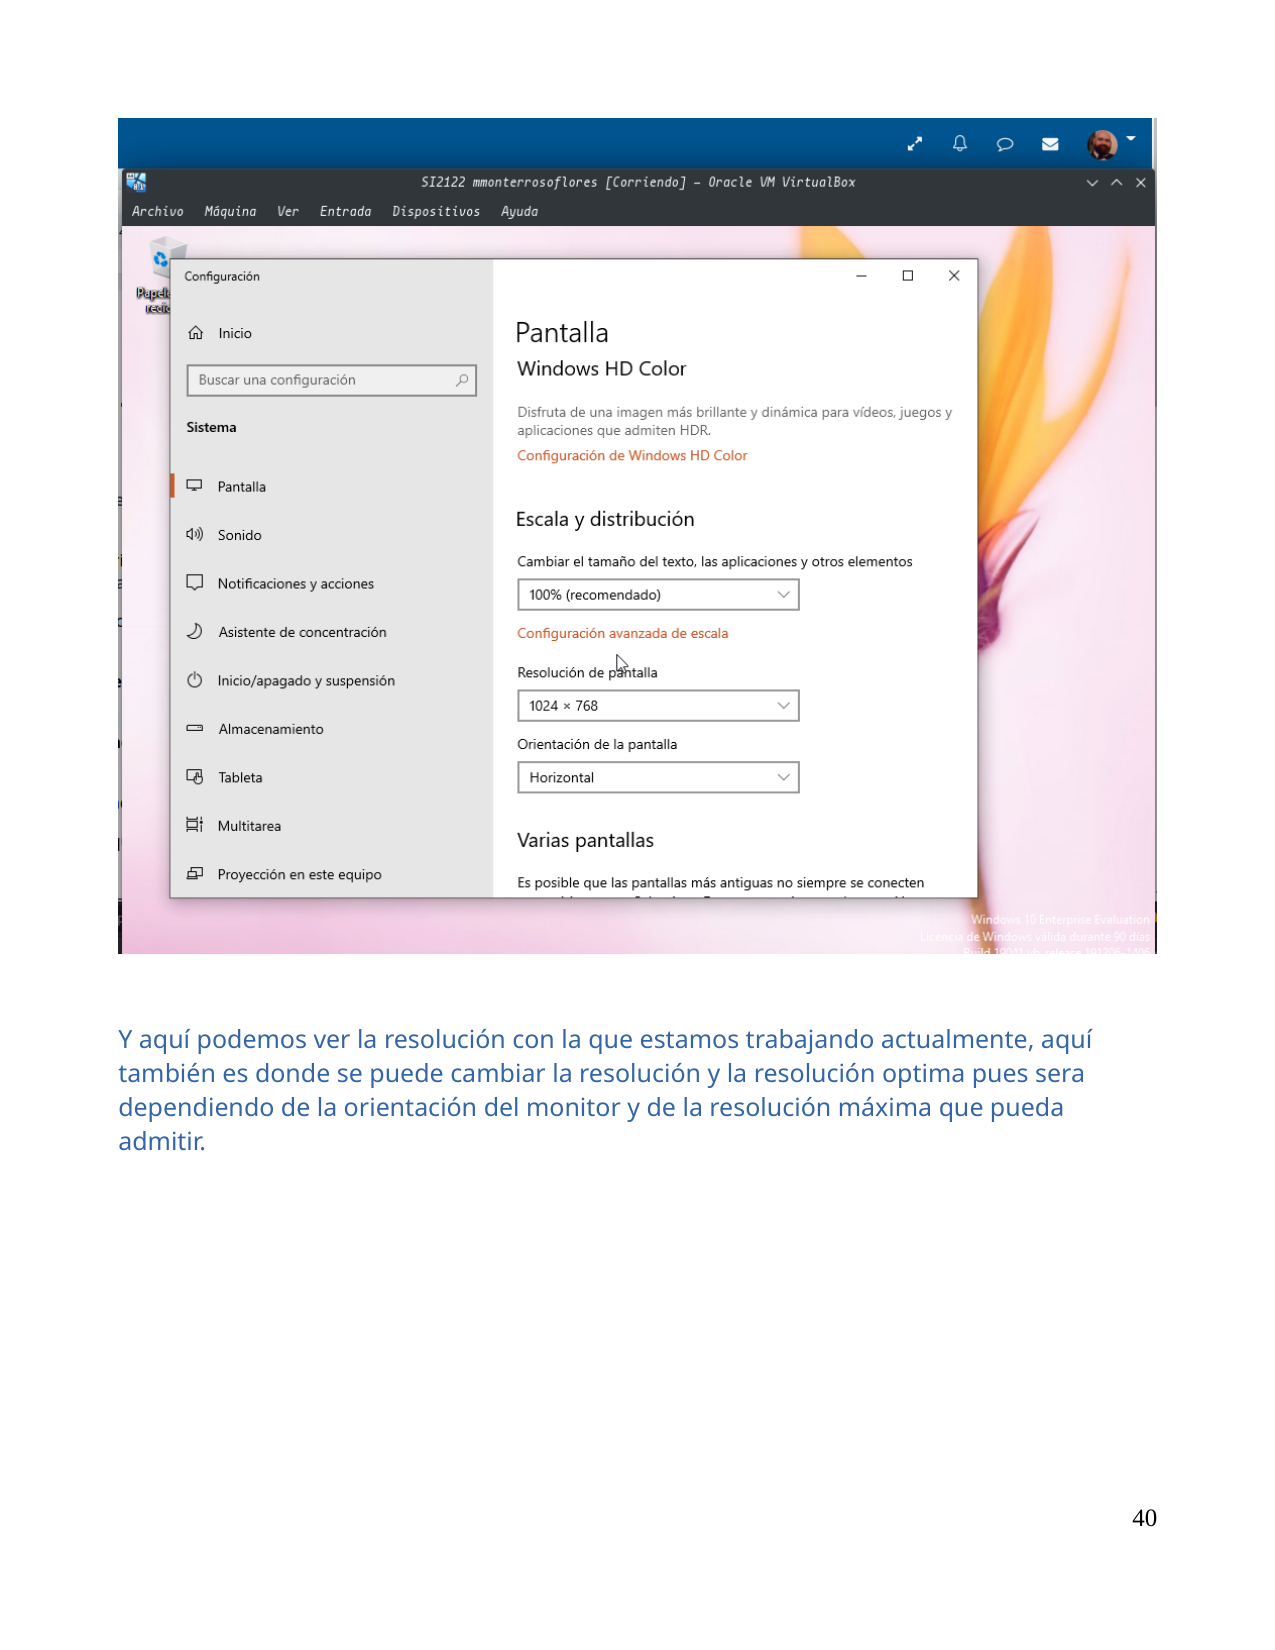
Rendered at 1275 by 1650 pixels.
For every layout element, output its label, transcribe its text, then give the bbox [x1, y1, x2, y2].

picture [118, 118, 1157, 954]
table_header [118, 954, 1157, 987]
text Y aquí podemos ver la resolución con la que estamos trabajando actualmente, aquí también es donde se puede cambiar la resolución y la resolución optima pues sera dependiendo de la orientación del monitor y de la resolución máxima que pueda admitir. [118, 1021, 1157, 1157]
